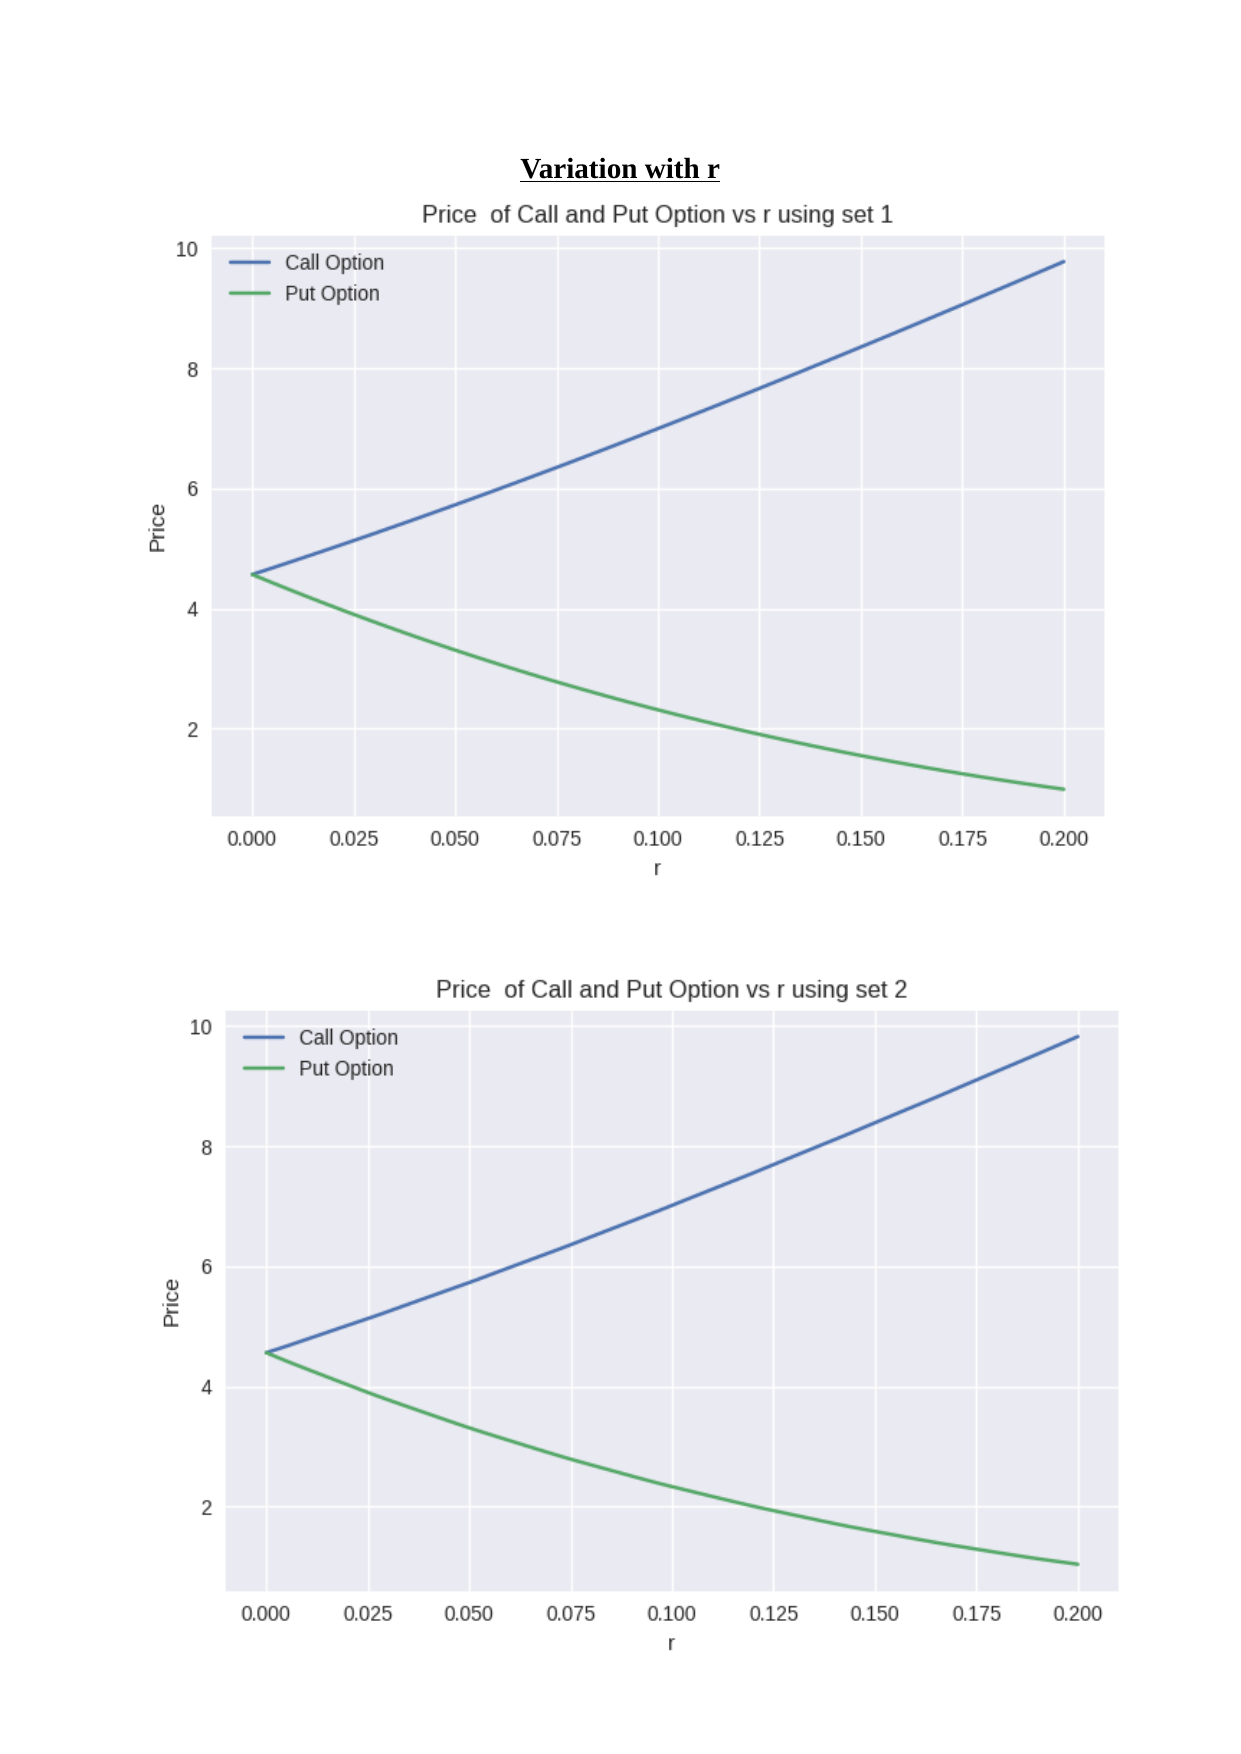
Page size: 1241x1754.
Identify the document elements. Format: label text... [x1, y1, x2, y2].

picture [127, 192, 1132, 890]
picture [141, 967, 1146, 1665]
text Variation with r [118, 152, 1122, 185]
